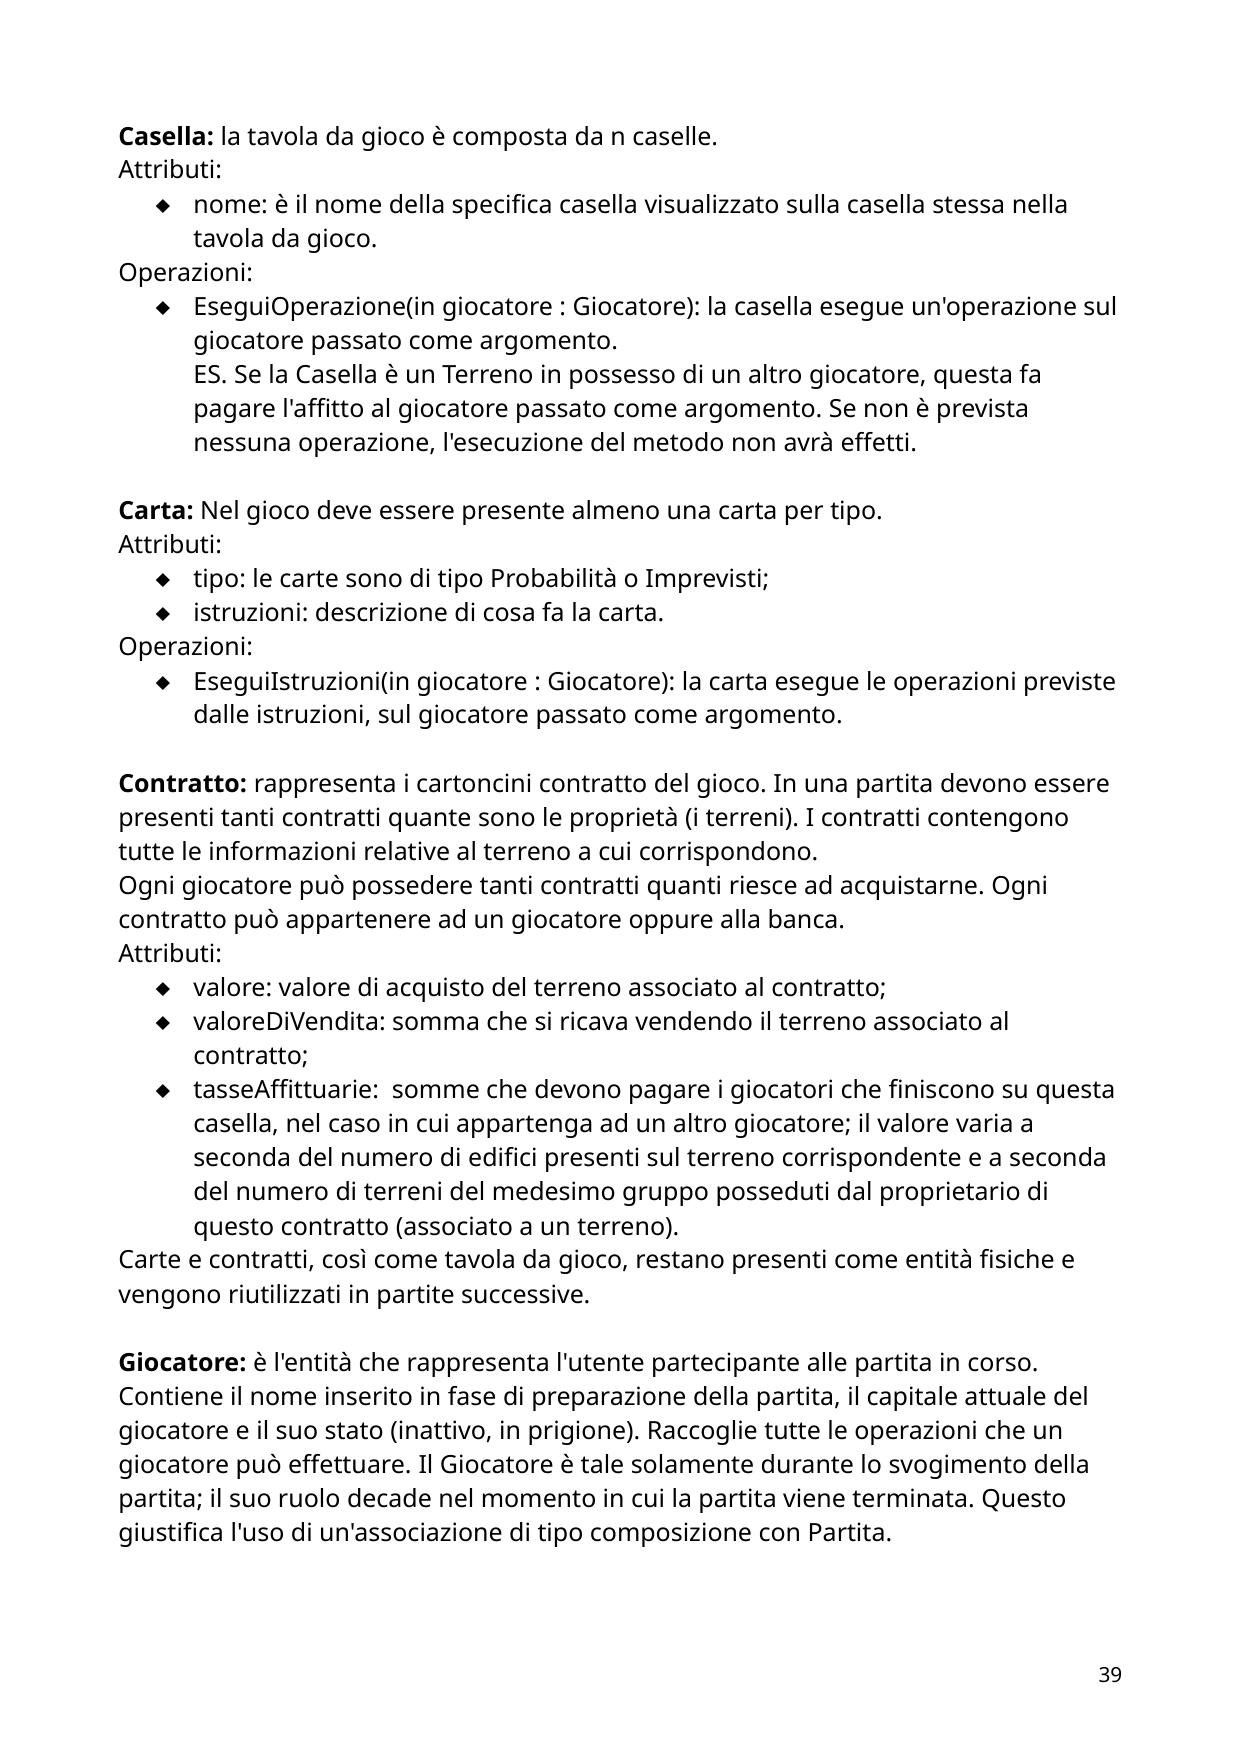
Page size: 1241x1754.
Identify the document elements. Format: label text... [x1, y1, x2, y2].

list tipo: le carte sono di tipo Probabilità o Imprevisti; [156, 561, 1122, 595]
list EseguiIstruzioni(in giocatore : Giocatore): la carta esegue le operazioni previste dalle istruzioni, sul giocatore passato come argomento. [156, 663, 1122, 731]
text Carte e contratti, così come tavola da gioco, restano presenti come entità fisiche e vengono riutilizzati in partite successive. [118, 1242, 1122, 1310]
text Giocatore: è l'entità che rappresenta l'utente partecipante alle partita in corso. Contiene il nome inserito in fase di preparazione della partita, il capitale attuale del giocatore e il suo stato (inattivo, in prigione). Raccoglie tutte le operazioni che un giocatore può effettuare. Il Giocatore è tale solamente durante lo svogimento della partita; il suo ruolo decade nel momento in cui la partita viene terminata. Questo giustifica l'uso di un'associazione di tipo composizione con Partita. [118, 1344, 1122, 1549]
list valore: valore di acquisto del terreno associato al contratto; [156, 970, 1122, 1004]
text Attributi: [118, 936, 1122, 970]
text Contratto: rappresenta i cartoncini contratto del gioco. In una partita devono essere presenti tanti contratti quante sono le proprietà (i terreni). I contratti contengono tutte le informazioni relative al terreno a cui corrispondono. [118, 765, 1122, 867]
list ES. Se la Casella è un Terreno in possesso di un altro giocatore, questa fa pagare l'affitto al giocatore passato come argomento. Se non è prevista nessuna operazione, l'esecuzione del metodo non avrà effetti. [156, 357, 1122, 459]
list istruzioni: descrizione di cosa fa la carta. [156, 595, 1122, 629]
list valoreDiVendita: somma che si ricava vendendo il terreno associato al contratto; [156, 1004, 1122, 1072]
text Ogni giocatore può possedere tanti contratti quanti riesce ad acquistarne. Ogni contratto può appartenere ad un giocatore oppure alla banca. [118, 867, 1122, 936]
list tasseAffittuarie: somme che devono pagare i giocatori che finiscono su questa casella, nel caso in cui appartenga ad un altro giocatore; il valore varia a seconda del numero di edifici presenti sul terreno corrispondente e a seconda del numero di terreni del medesimo gruppo posseduti dal proprietario di questo contratto (associato a un terreno). [156, 1072, 1122, 1242]
text Operazioni: [118, 254, 1122, 288]
list nome: è il nome della specifica casella visualizzato sulla casella stessa nella tavola da gioco. [156, 186, 1122, 254]
list EseguiOperazione(in giocatore : Giocatore): la casella esegue un'operazione sul giocatore passato come argomento. [156, 288, 1122, 357]
text Attributi: [118, 527, 1122, 561]
text Carta: Nel gioco deve essere presente almeno una carta per tipo. [118, 493, 1122, 527]
text Operazioni: [118, 629, 1122, 663]
text Casella: la tavola da gioco è composta da n caselle. [118, 118, 1122, 152]
text Attributi: [118, 152, 1122, 186]
